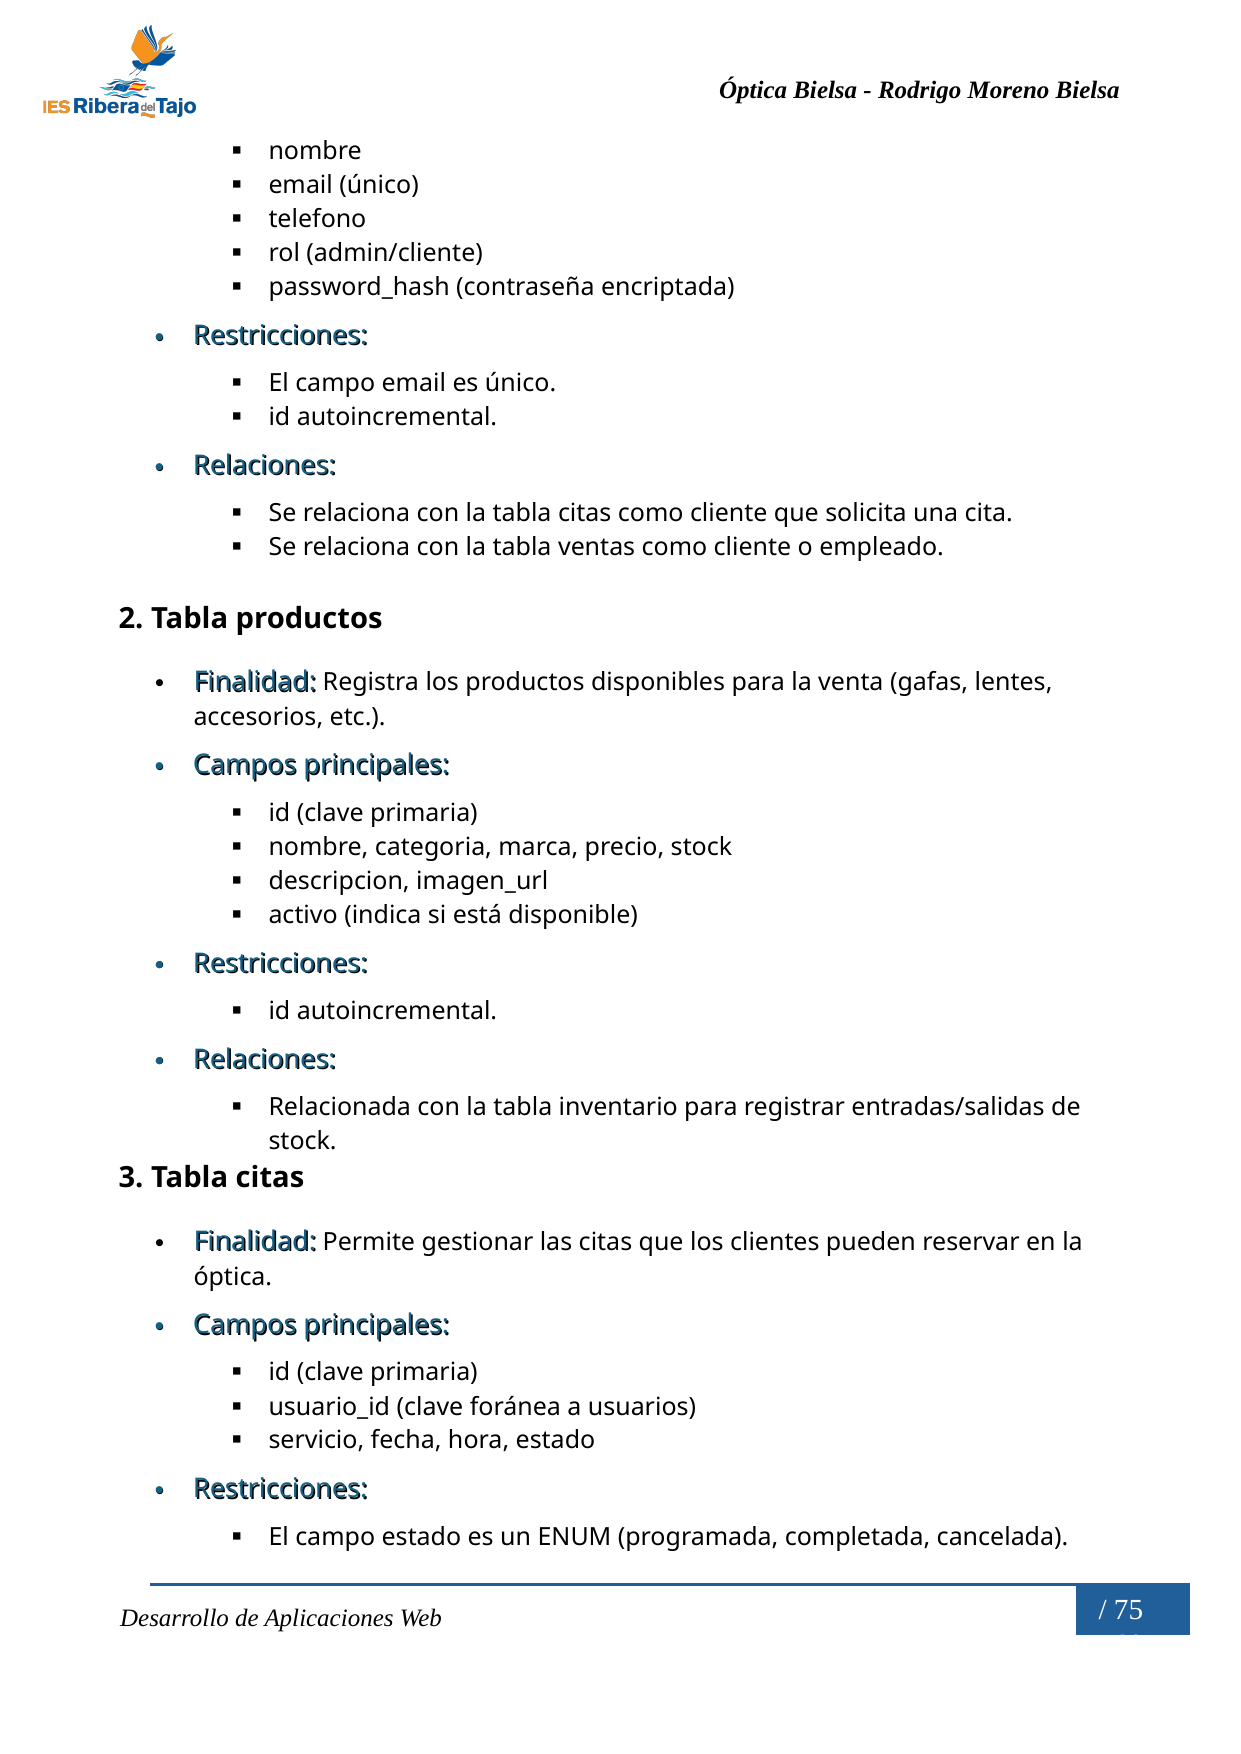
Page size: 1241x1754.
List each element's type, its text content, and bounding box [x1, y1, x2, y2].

list Restricciones: [156, 1469, 1122, 1506]
list nombre, categoria, marca, precio, stock [231, 828, 1122, 862]
list rol (admin/cliente) [231, 235, 1122, 269]
list password_hash (contraseña encriptada) [231, 269, 1122, 303]
list Relaciones: [156, 445, 1122, 482]
list usuario_id (clave foránea a usuarios) [231, 1388, 1122, 1422]
list Campos principales: [156, 1305, 1122, 1342]
list Finalidad: Registra los productos disponibles para la venta (gafas, lentes, accesorios, etc.). [156, 662, 1122, 732]
list Se relaciona con la tabla citas como cliente que solicita una cita. [231, 495, 1122, 529]
text 3. Tabla citas [118, 1157, 1122, 1196]
list servicio, fecha, hora, estado [231, 1422, 1122, 1456]
list El campo estado es un ENUM (programada, completada, cancelada). [231, 1518, 1122, 1552]
list telefono [231, 201, 1122, 235]
list Restricciones: [156, 315, 1122, 352]
list id (clave primaria) [231, 794, 1122, 828]
list descripcion, imagen_url [231, 862, 1122, 897]
list El campo email es único. [231, 365, 1122, 399]
list Se relaciona con la tabla ventas como cliente o empleado. [231, 529, 1122, 563]
list email (único) [231, 167, 1122, 201]
list Relaciones: [156, 1039, 1122, 1076]
list Relacionada con la tabla inventario para registrar entradas/salidas de stock. [231, 1088, 1122, 1157]
list id autoincremental. [231, 399, 1122, 433]
list nombre [231, 132, 1122, 167]
list Finalidad: Permite gestionar las citas que los clientes pueden reservar en la óptica. [156, 1221, 1122, 1292]
list id (clave primaria) [231, 1354, 1122, 1388]
list activo (indica si está disponible) [231, 897, 1122, 931]
list Restricciones: [156, 943, 1122, 980]
list Campos principales: [156, 745, 1122, 782]
text 2. Tabla productos [118, 597, 1122, 637]
list id autoincremental. [231, 992, 1122, 1027]
